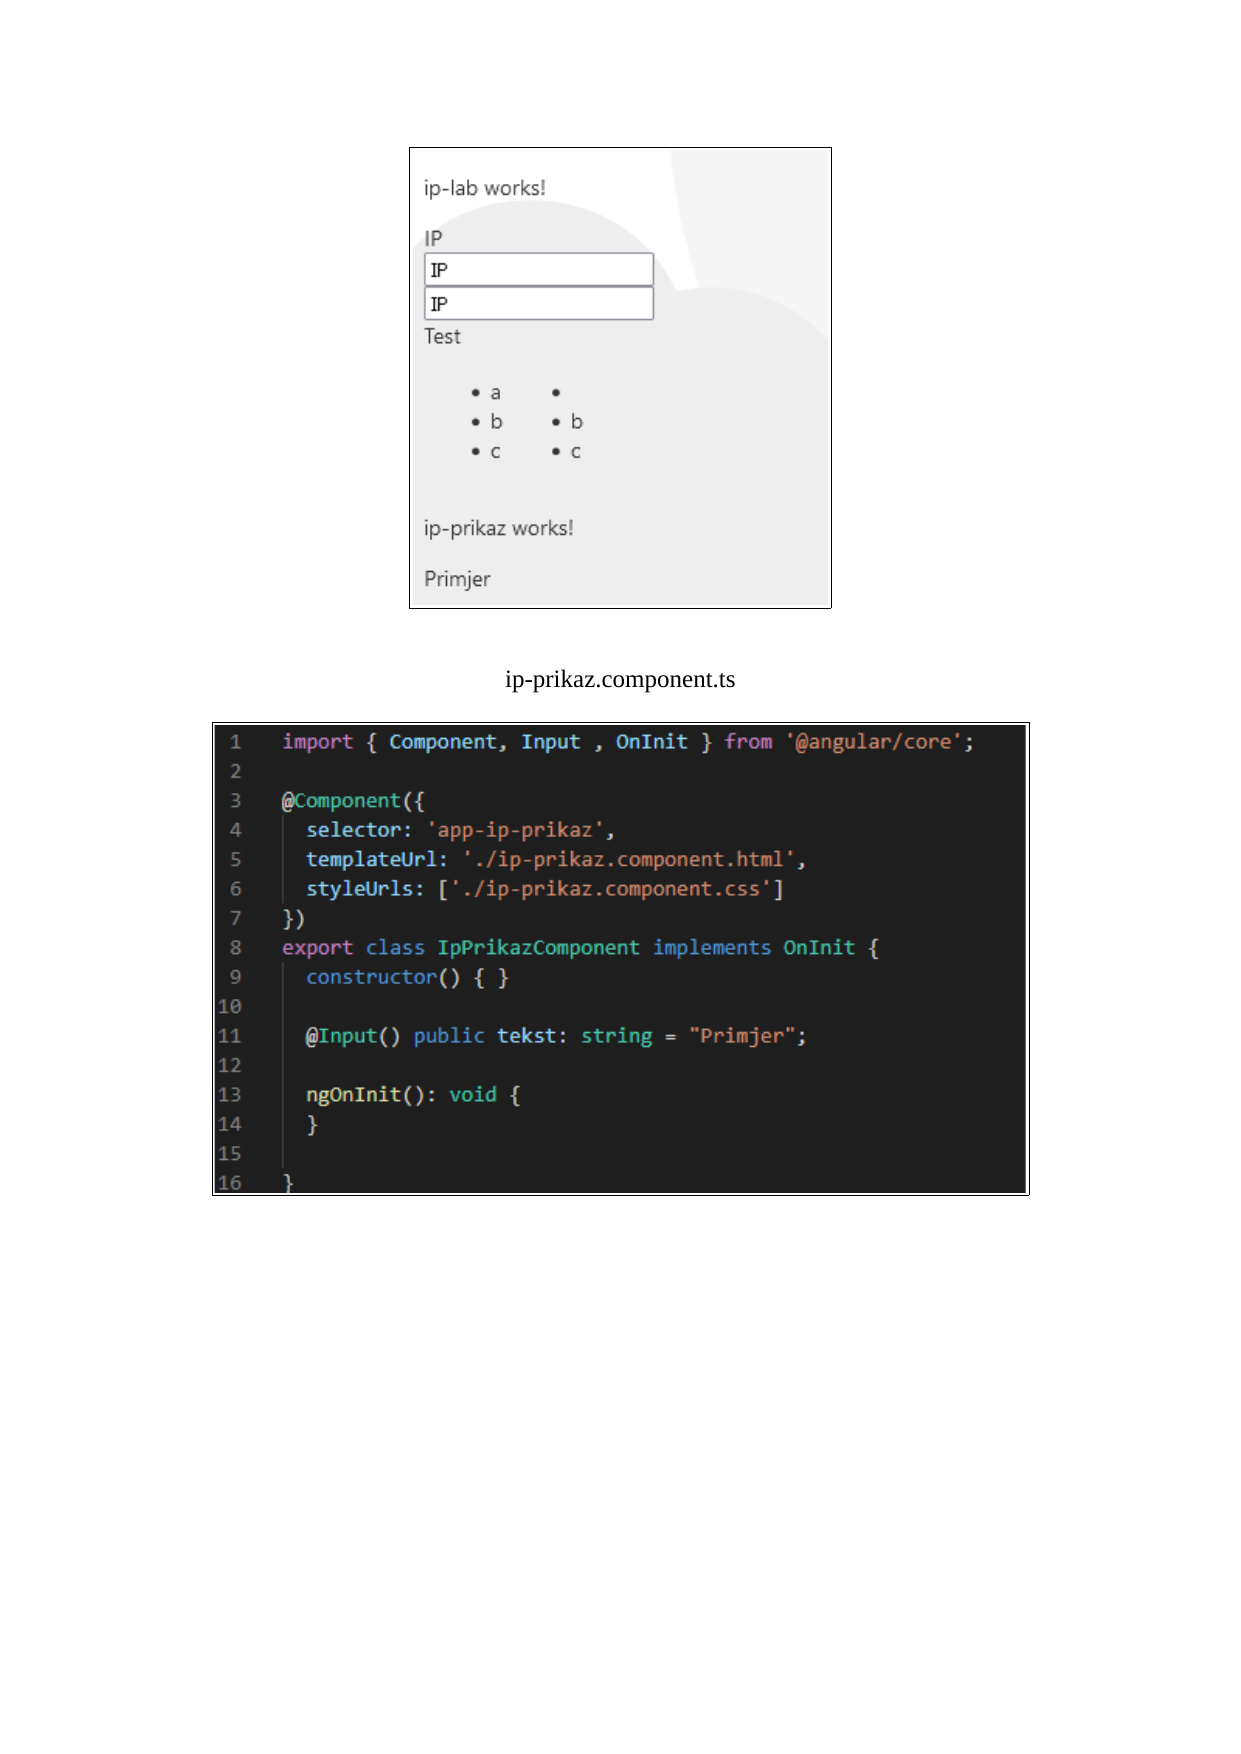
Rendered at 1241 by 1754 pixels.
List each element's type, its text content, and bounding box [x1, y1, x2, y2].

picture [214, 725, 1026, 1193]
picture [412, 150, 828, 605]
text ip-prikaz.component.ts [118, 664, 1122, 693]
